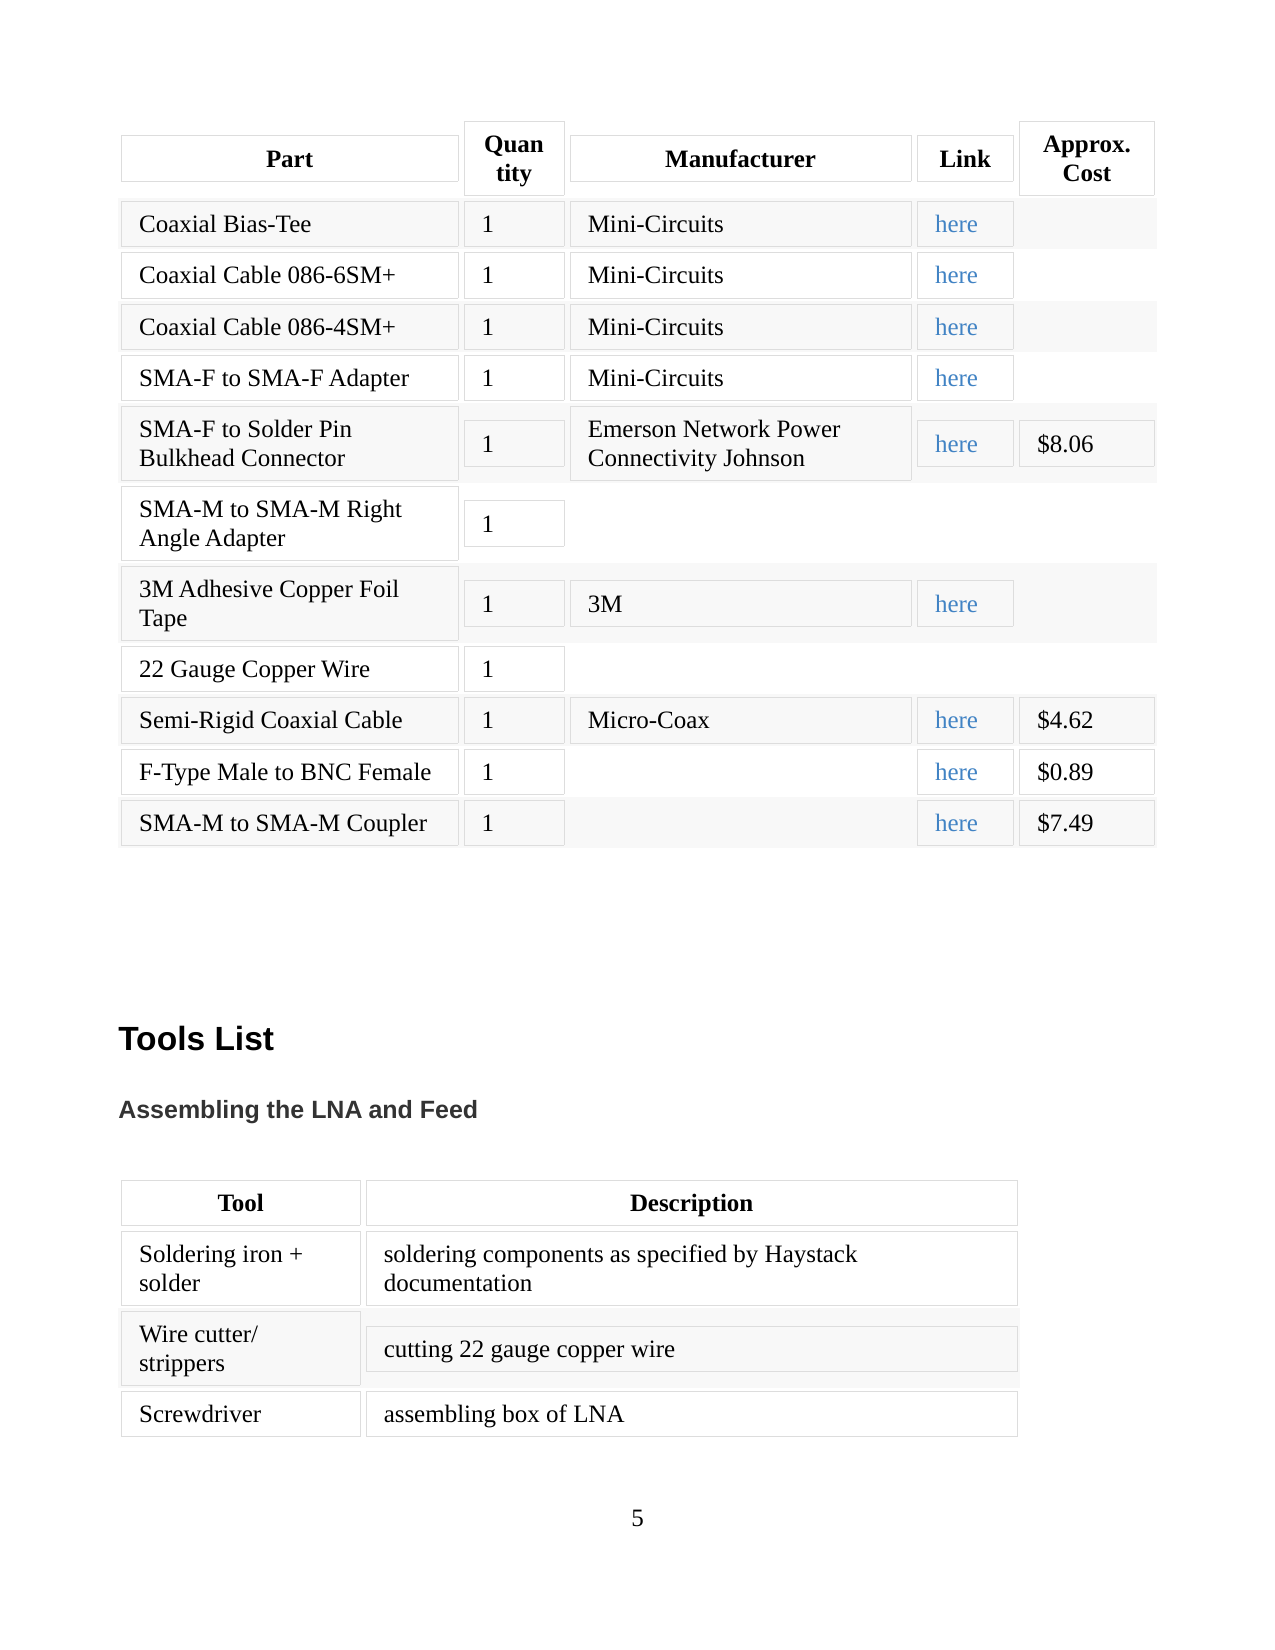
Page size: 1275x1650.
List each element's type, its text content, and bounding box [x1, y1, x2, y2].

table_cell [567, 746, 914, 797]
table_cell [1016, 352, 1157, 403]
table_cell F-Type Male to BNC Female [118, 746, 461, 797]
table_cell 1 [461, 301, 567, 352]
table_cell here [914, 563, 1016, 643]
table_header Approx. Cost [1016, 118, 1157, 198]
table_cell Mini-Circuits [567, 249, 914, 301]
table_cell 1 [461, 563, 567, 643]
table_cell [1016, 483, 1157, 563]
table_cell Mini-Circuits [567, 301, 914, 352]
table_cell Soldering iron + solder [118, 1228, 363, 1308]
table_cell [1016, 643, 1157, 694]
table_cell Coaxial Cable 086-6SM+ [118, 249, 461, 301]
table_cell SMA-M to SMA-M Right Angle Adapter [118, 483, 461, 563]
table_cell Screwdriver [118, 1388, 363, 1439]
table_cell Emerson Network Power Connectivity Johnson [567, 403, 914, 483]
table_cell 1 [461, 746, 567, 797]
table_cell [914, 483, 1016, 563]
table_cell Semi-Rigid Coaxial Cable [118, 694, 461, 746]
table_cell 1 [461, 483, 567, 563]
table_header Quantity [461, 118, 567, 198]
table_header Part [118, 118, 461, 198]
subtitle Assembling the LNA and Feed [118, 1094, 1157, 1123]
table_header Tool [118, 1177, 363, 1228]
table_cell 1 [461, 249, 567, 301]
table_cell 3M [567, 563, 914, 643]
table_cell [1016, 301, 1157, 352]
table_cell Coaxial Bias-Tee [118, 198, 461, 249]
table_cell here [914, 249, 1016, 301]
table_cell $8.06 [1016, 403, 1157, 483]
table_cell $0.89 [1016, 746, 1157, 797]
table_cell SMA-F to SMA-F Adapter [118, 352, 461, 403]
table_cell assembling box of LNA [363, 1388, 1020, 1439]
table_cell [1016, 249, 1157, 301]
table_cell [1016, 198, 1157, 249]
table_cell $4.62 [1016, 694, 1157, 746]
table_cell [567, 797, 914, 848]
table_cell here [914, 746, 1016, 797]
table_cell 22 Gauge Copper Wire [118, 643, 461, 694]
table_cell Mini-Circuits [567, 198, 914, 249]
subtitle Tools List [118, 1018, 1157, 1057]
table_cell [914, 643, 1016, 694]
table_cell SMA-F to Solder Pin Bulkhead Connector [118, 403, 461, 483]
table_cell Micro-Coax [567, 694, 914, 746]
table_cell 1 [461, 797, 567, 848]
table_header Manufacturer [567, 118, 914, 198]
table_header Link [914, 118, 1016, 198]
table_cell 1 [461, 694, 567, 746]
table_cell [1016, 563, 1157, 643]
table_cell soldering components as specified by Haystack documentation [363, 1228, 1020, 1308]
table_cell Wire cutter/ strippers [118, 1308, 363, 1388]
table_cell Mini-Circuits [567, 352, 914, 403]
table_cell Coaxial Cable 086-4SM+ [118, 301, 461, 352]
table_cell 1 [461, 352, 567, 403]
table_cell here [914, 352, 1016, 403]
table_cell [567, 643, 914, 694]
table_header Description [363, 1177, 1020, 1228]
table_cell 1 [461, 403, 567, 483]
table_cell here [914, 403, 1016, 483]
table_cell here [914, 198, 1016, 249]
table_cell here [914, 694, 1016, 746]
table_cell 1 [461, 643, 567, 694]
table_cell here [914, 797, 1016, 848]
table_cell cutting 22 gauge copper wire [363, 1308, 1020, 1388]
table_cell [567, 483, 914, 563]
table_cell 3M Adhesive Copper Foil Tape [118, 563, 461, 643]
table_cell SMA-M to SMA-M Coupler [118, 797, 461, 848]
table_cell 1 [461, 198, 567, 249]
table_cell here [914, 301, 1016, 352]
table_cell $7.49 [1016, 797, 1157, 848]
